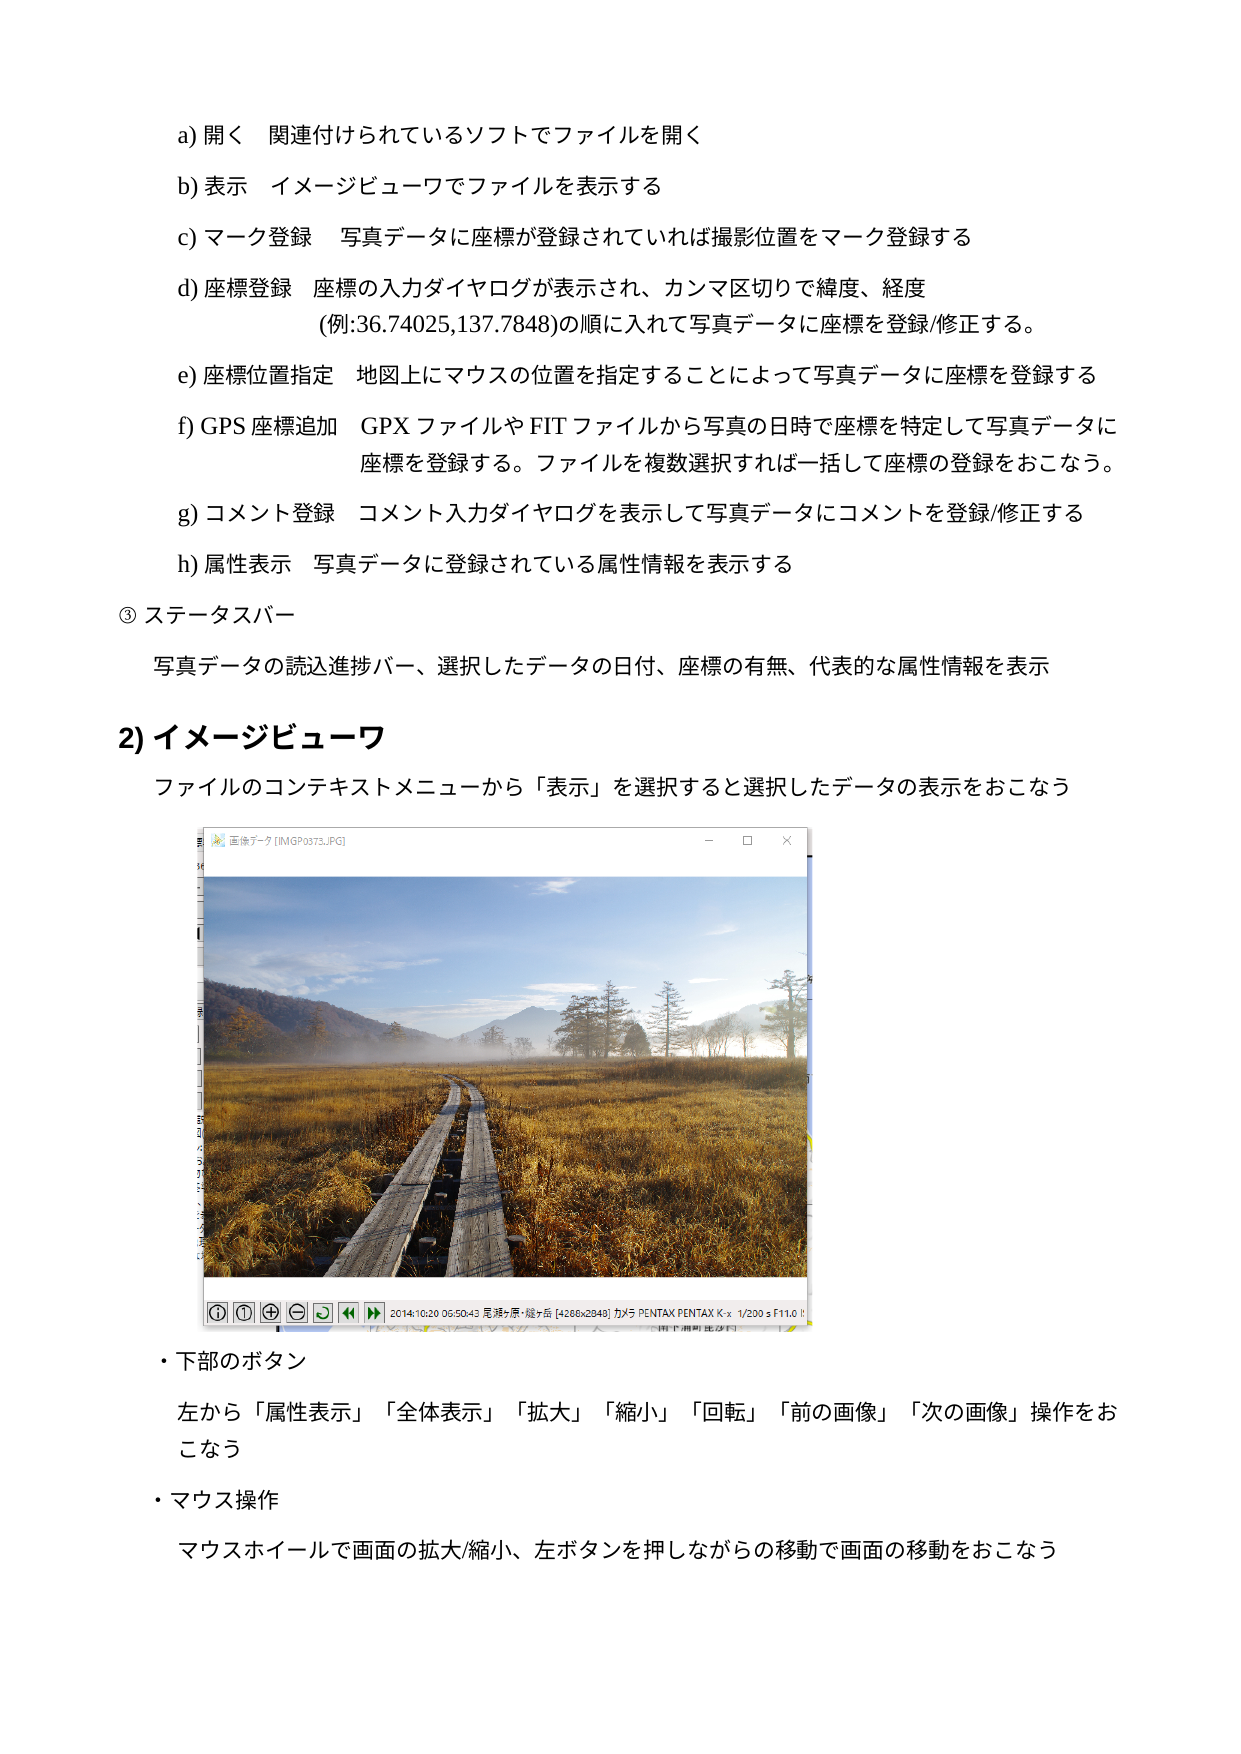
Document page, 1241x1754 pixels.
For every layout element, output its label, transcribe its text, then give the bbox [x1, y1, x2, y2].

text 写真データの読込進捗バー、選択したデータの日付、座標の有無、代表的な属性情報を表示 [153, 649, 1122, 681]
text ・マウス操作 [148, 1483, 1122, 1514]
text 左から「属性表示」「全体表示」「拡大」「縮小」「回転」「前の画像」「次の画像」操作をおこなう [177, 1395, 1122, 1463]
text ・下部のボタン [153, 1344, 1122, 1376]
text c) マーク登録 写真データに座標が登録されていれば撮影位置をマーク登録する [177, 220, 1122, 252]
text a) 開く 関連付けられているソフトでファイルを開く [177, 118, 1122, 150]
picture [197, 827, 813, 1332]
text マウスホイールで画面の拡大/縮小、左ボタンを押しながらの移動で画面の移動をおこなう [177, 1533, 1122, 1565]
text g) コメント登録 コメント入力ダイヤログを表示して写真データにコメントを登録/修正する [177, 496, 1122, 528]
text ③ ステータスバー [118, 598, 1122, 630]
text b) 表示 イメージビューワでファイルを表示する [177, 169, 1122, 201]
text e) 座標位置指定 地図上にマウスの位置を指定することによって写真データに座標を登録する [177, 358, 1122, 390]
subtitle 2) イメージビューワ [118, 715, 1122, 757]
text h) 属性表示 写真データに登録されている属性情報を表示する [177, 547, 1122, 579]
text d) 座標登録 座標の入力ダイヤログが表示され、カンマ区切りで緯度、経度(例:36.74025,137.7848)の順に入れて写真データに座標を登録/修正する。 [177, 271, 1122, 339]
text f) GPS座標追加 GPXファイルやFITファイルから写真の日時で座標を特定して写真データに座標を登録する。ファイルを複数選択すれば一括して座標の登録をおこなう。 [177, 409, 1122, 477]
text ファイルのコンテキストメニューから「表示」を選択すると選択したデータの表示をおこなう [153, 770, 1122, 801]
